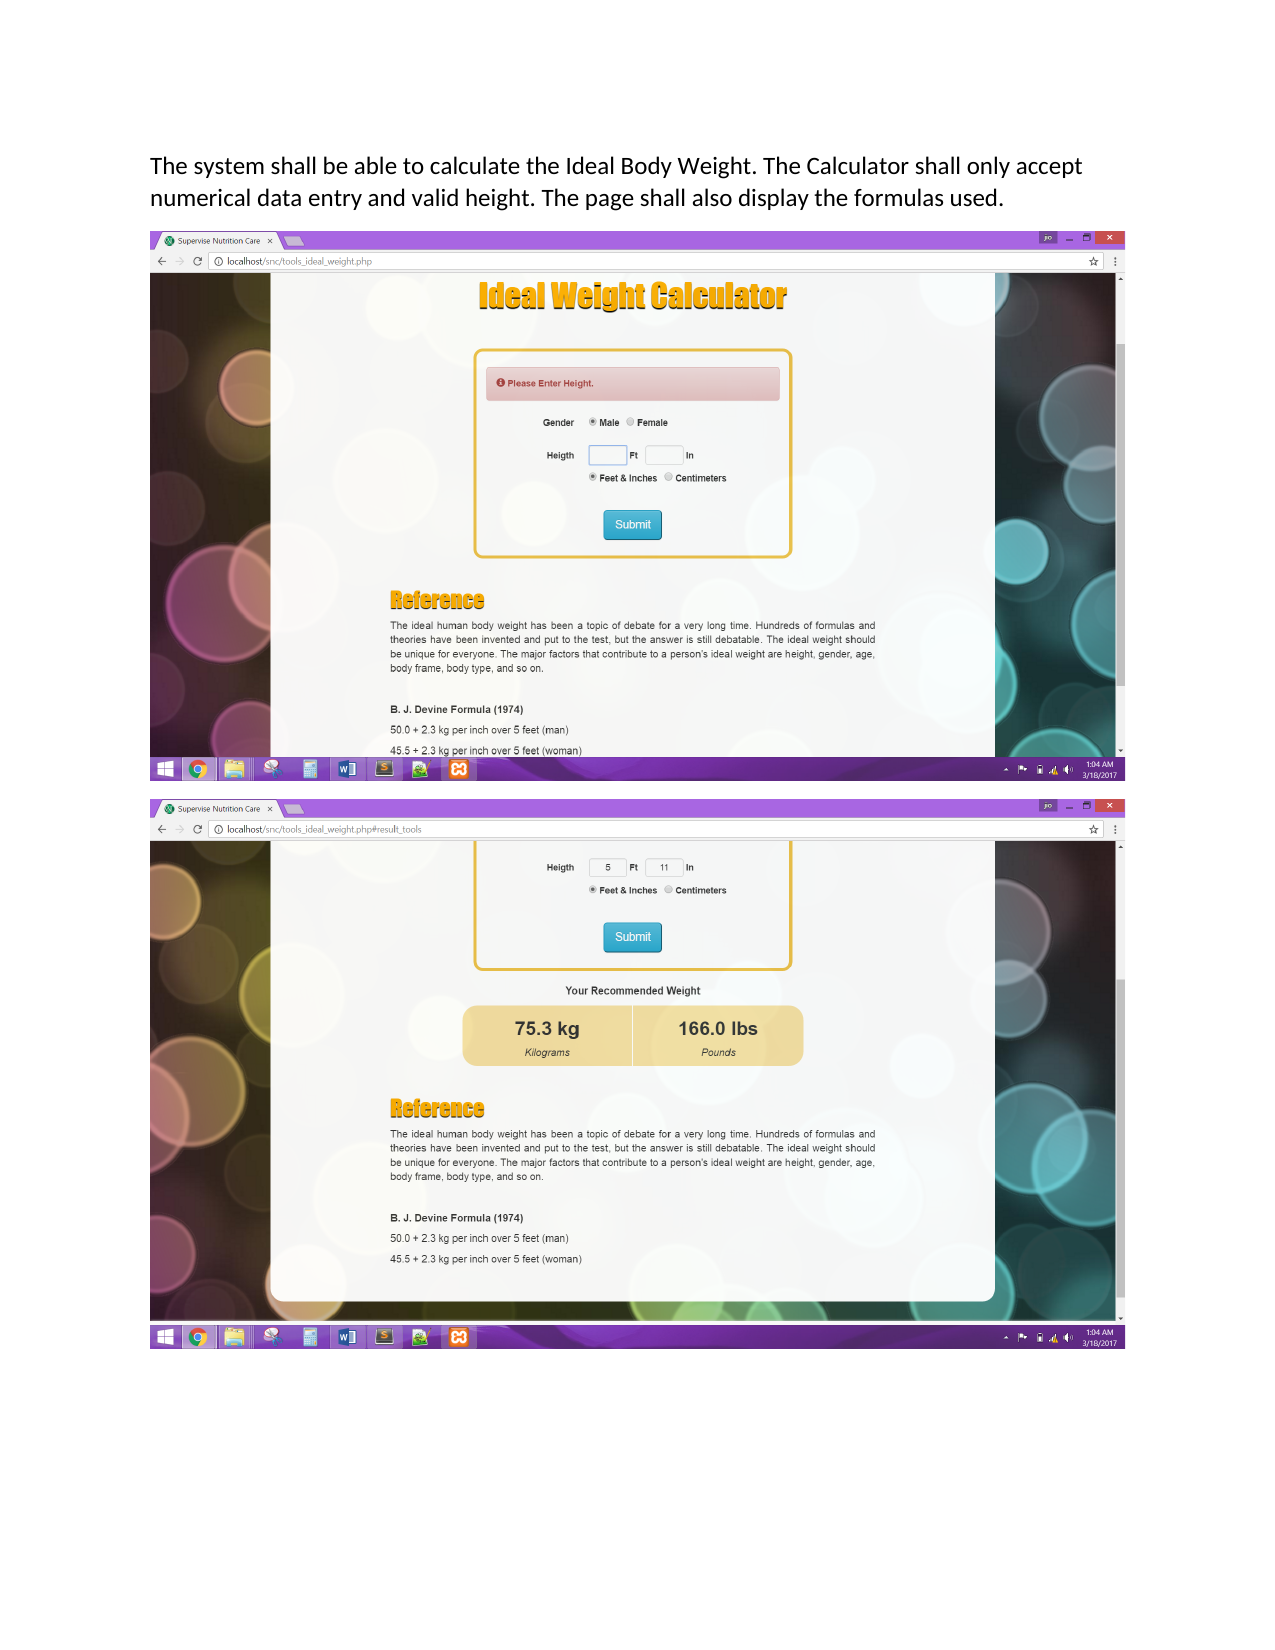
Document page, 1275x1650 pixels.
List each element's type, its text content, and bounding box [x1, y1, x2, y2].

text The system shall be able to calculate the Ideal Body Weight. The Calculator shall only accept numerical data entry and valid height. The page shall also display the formulas used. [150, 150, 1125, 213]
